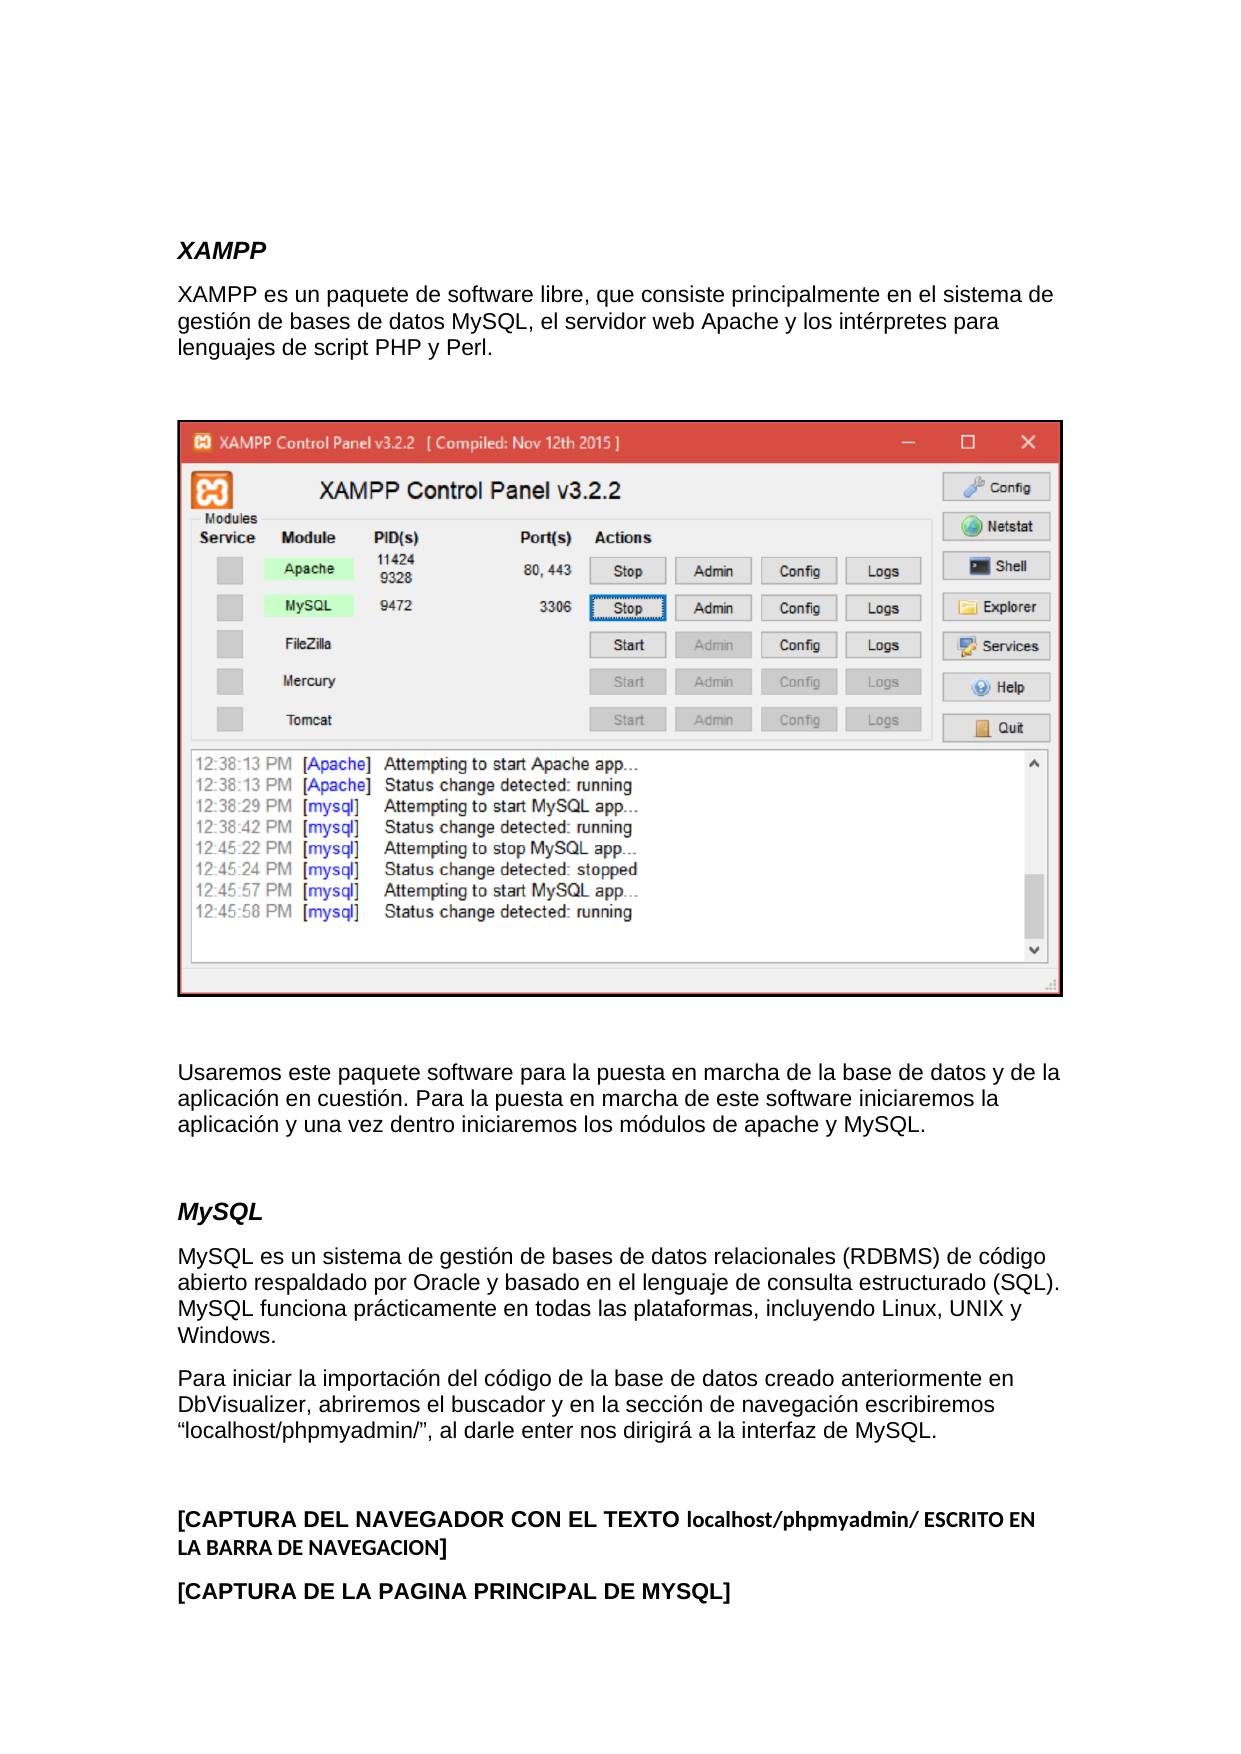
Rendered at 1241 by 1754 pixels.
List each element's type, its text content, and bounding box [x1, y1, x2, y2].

text Usaremos este paquete software para la puesta en marcha de la base de datos y de la aplicación en cuestión. Para la puesta en marcha de este software iniciaremos la aplicación y una vez dentro iniciaremos los módulos de apache y MySQL. [177, 1058, 1063, 1138]
text XAMPP [177, 236, 1063, 265]
text [CAPTURA DE LA PAGINA PRINCIPAL DE MYSQL] [177, 1578, 1063, 1604]
text MySQL es un sistema de gestión de bases de datos relacionales (RDBMS) de código abierto respaldado por Oracle y basado en el lenguaje de consulta estructurado (SQL). MySQL funciona prácticamente en todas las plataformas, incluyendo Linux, UNIX y Windows. [177, 1243, 1063, 1348]
text XAMPP es un paquete de software libre, que consiste principalmente en el sistema de gestión de bases de datos MySQL, el servidor web Apache y los intérpretes para lenguajes de script PHP y Perl. [177, 281, 1063, 361]
text Para iniciar la importación del código de la base de datos creado anteriormente en DbVisualizer, abriremos el buscador y en la sección de navegación escribiremos “localhost/phpmyadmin/”, al darle enter nos dirigirá a la interfaz de MySQL. [177, 1365, 1063, 1444]
text [CAPTURA DEL NAVEGADOR CON EL TEXTO localhost/phpmyadmin/ ESCRITO EN LA BARRA DE NAVEGACION] [177, 1505, 1063, 1561]
text MySQL [177, 1197, 1063, 1226]
